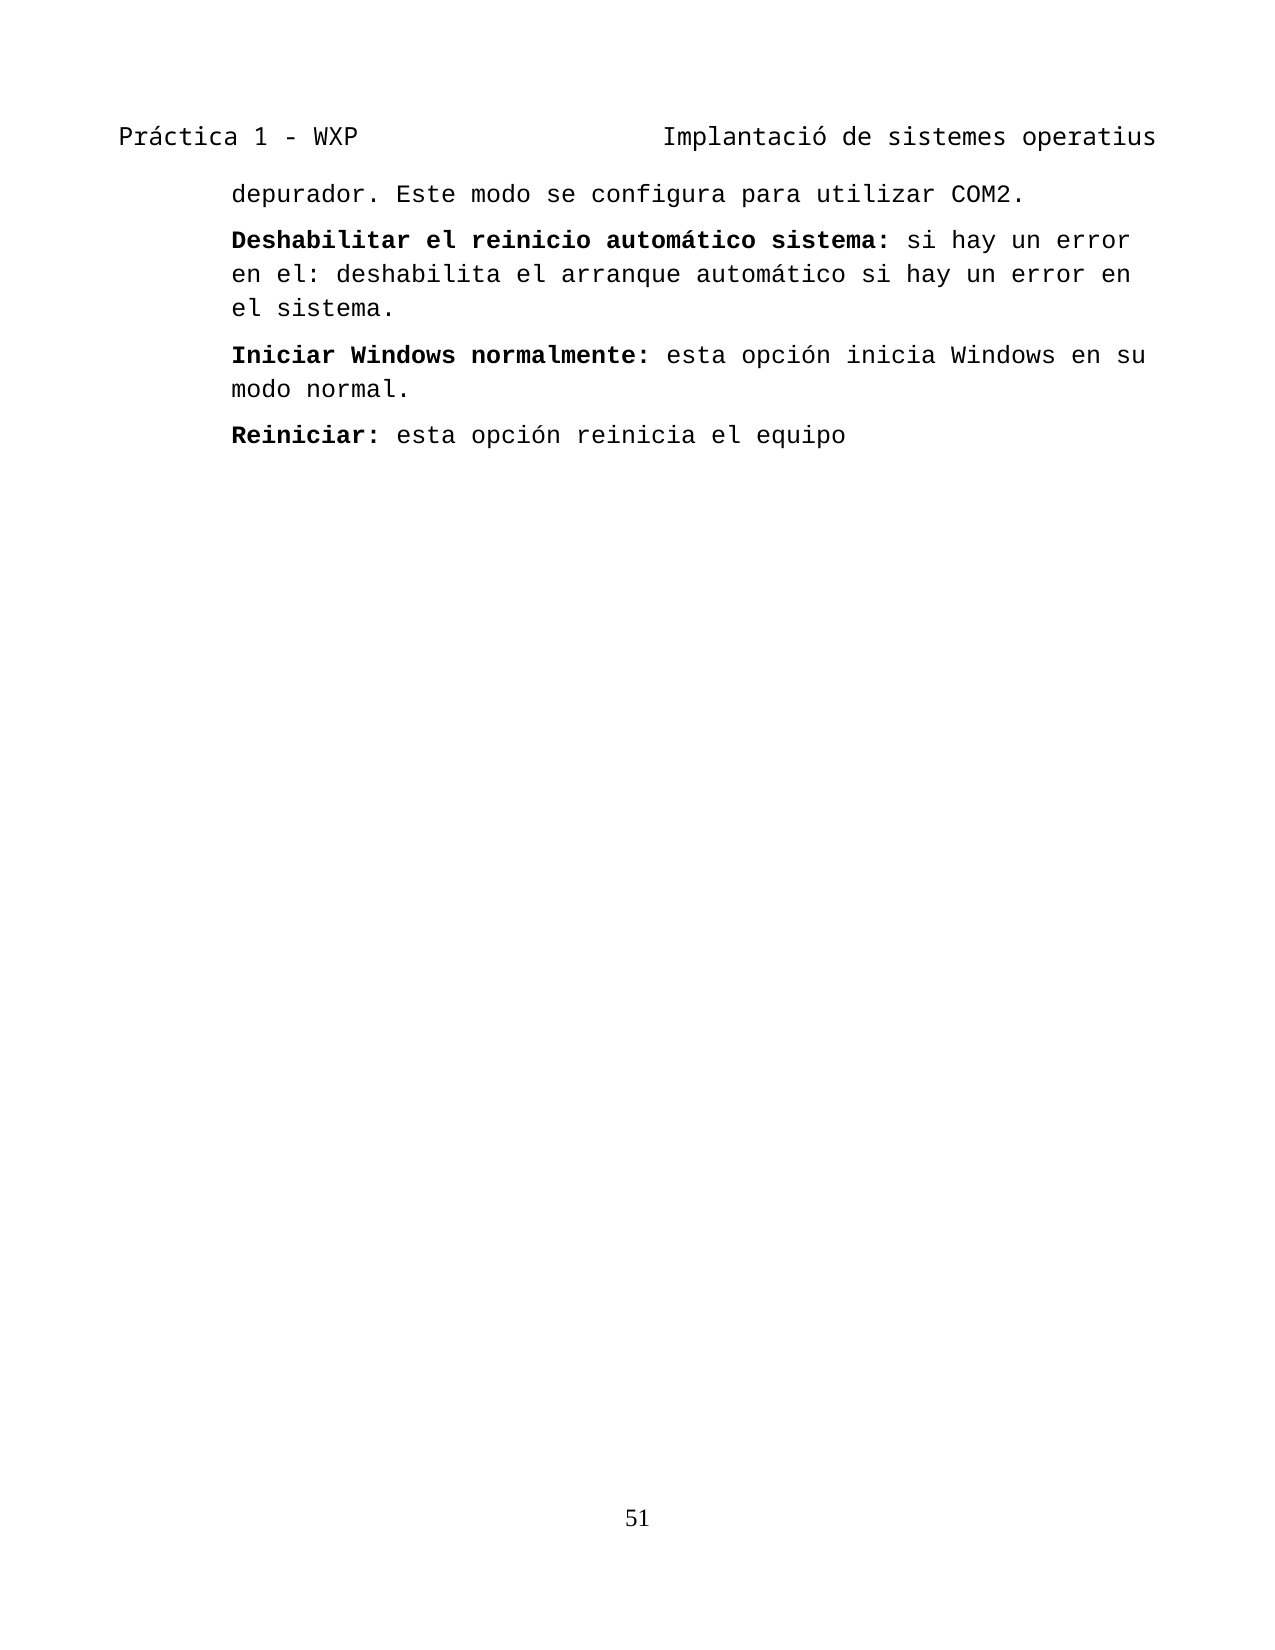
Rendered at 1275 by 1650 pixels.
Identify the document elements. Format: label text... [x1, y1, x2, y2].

text depurador. Este modo se configura para utilizar COM2. [231, 182, 1157, 210]
text Deshabilitar el reinicio automático sistema: si hay un error en el: deshabilita el arranque automático si hay un error en el sistema. [231, 228, 1157, 324]
text Reiniciar: esta opción reinicia el equipo [231, 423, 1157, 451]
text Iniciar Windows normalmente: esta opción inicia Windows en su modo normal. [231, 342, 1157, 405]
